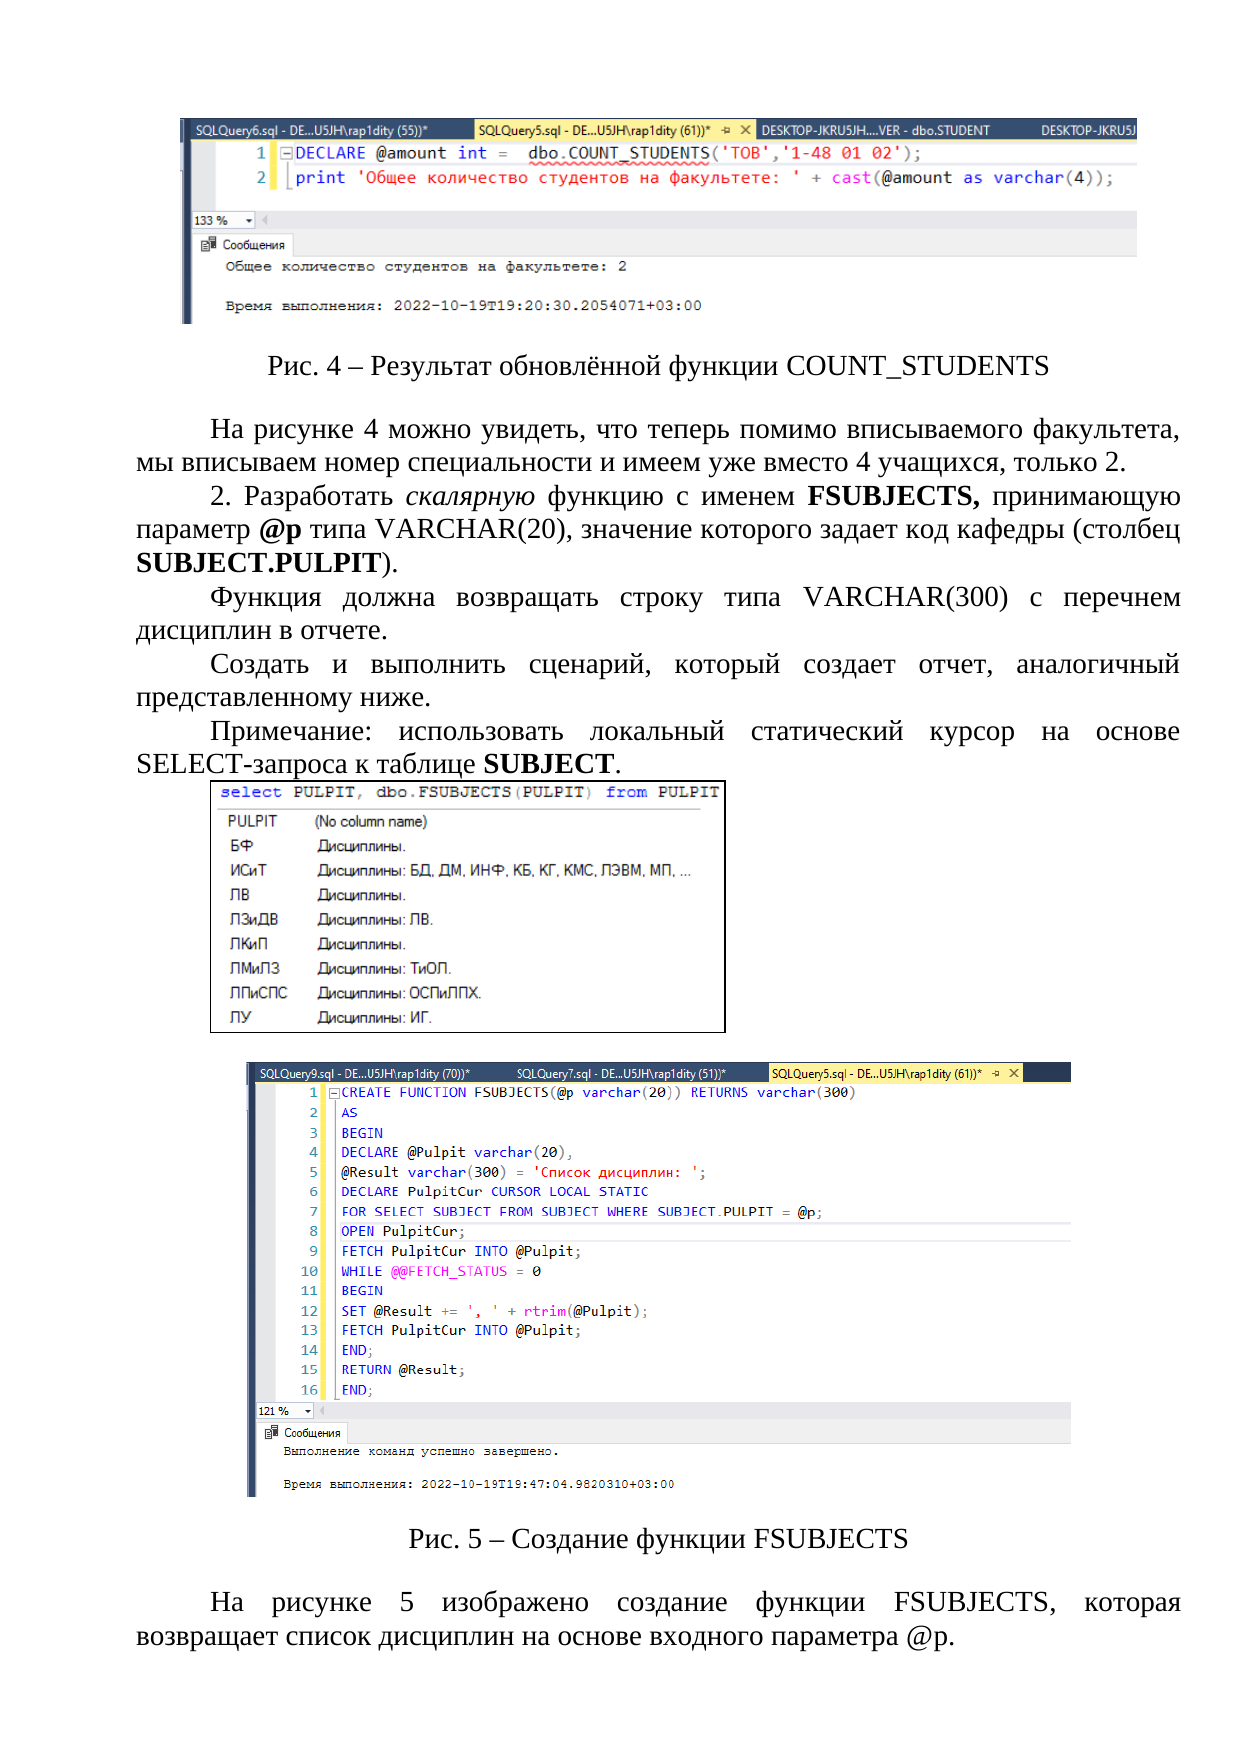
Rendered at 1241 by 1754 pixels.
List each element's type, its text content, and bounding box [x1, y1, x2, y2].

text Рис. 5 – Создание функции FSUBJECTS [136, 1522, 1181, 1555]
text На рисунке 4 можно увидеть, что теперь помимо вписываемого факультета, мы вписываем номер специальности и имеем уже вместо 4 учащихся, только 2. [136, 411, 1181, 478]
text Рис. 4 – Результат обновлённой функции COUNT_STUDENTS [136, 348, 1181, 382]
text Примечание: использовать локальный статический курсор на основе SELECT-запроса к таблице SUBJECT. [136, 713, 1181, 780]
picture [246, 1062, 1071, 1497]
text На рисунке 5 изображено создание функции FSUBJECTS, которая возвращает список дисциплин на основе входного параметра @p. [136, 1584, 1181, 1651]
text Функция должна возвращать строку типа VARCHAR(300) с перечнем дисциплин в отчете. [136, 579, 1181, 646]
picture [211, 782, 724, 1032]
text 2. Разработать скалярную функцию с именем FSUBJECTS, принимающую параметр @p типа VARCHAR(20), значение которого задает код кафедры (столбец SUBJECT.PULPIT). [136, 478, 1181, 579]
text Создать и выполнить сценарий, который создает отчет, аналогичный представленному ниже. [136, 646, 1181, 713]
picture [180, 118, 1137, 324]
